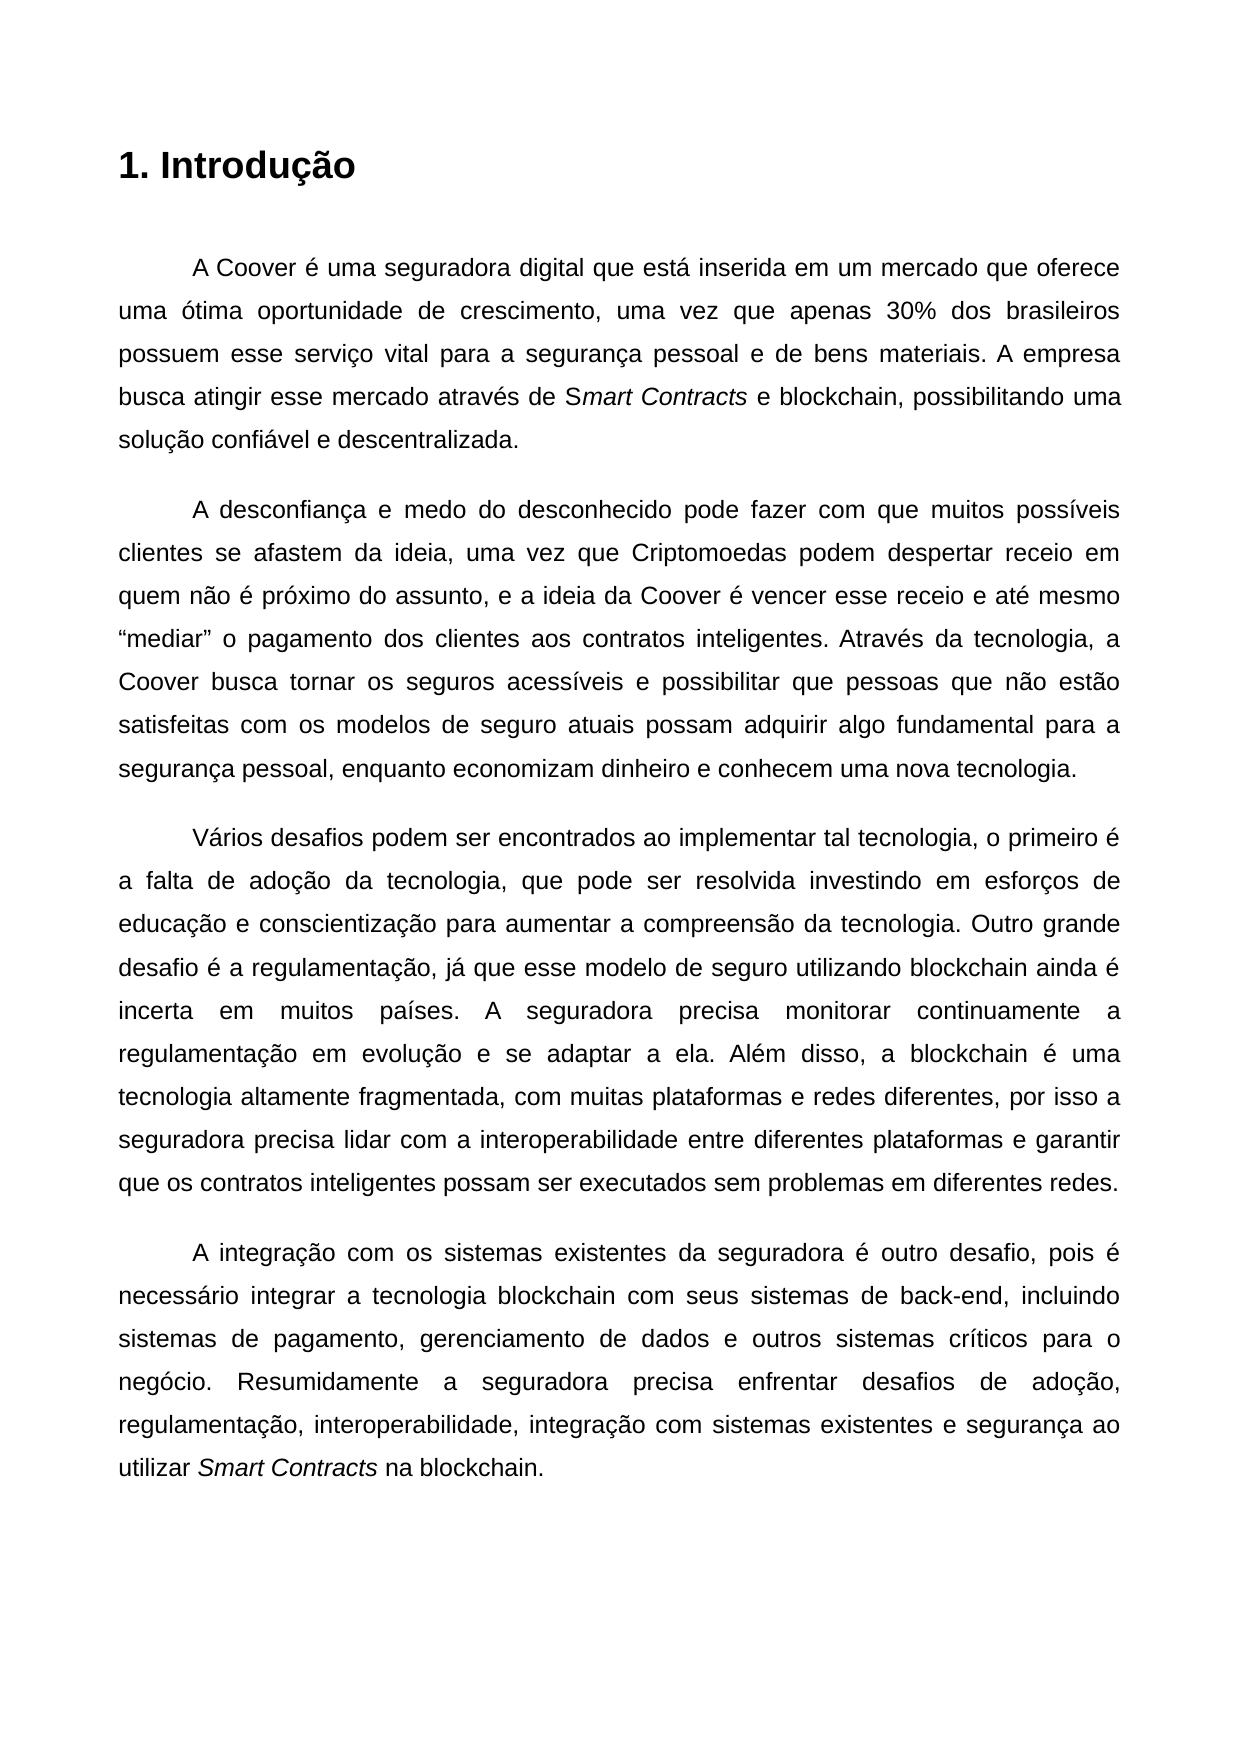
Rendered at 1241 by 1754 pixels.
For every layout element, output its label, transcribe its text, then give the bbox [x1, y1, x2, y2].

text A desconfiança e medo do desconhecido pode fazer com que muitos possíveis clientes se afastem da ideia, uma vez que Criptomoedas podem despertar receio em quem não é próximo do assunto, e a ideia da Coover é vencer esse receio e até mesmo “mediar” o pagamento dos clientes aos contratos inteligentes. Através da tecnologia, a Coover busca tornar os seguros acessíveis e possibilitar que pessoas que não estão satisfeitas com os modelos de seguro atuais possam adquirir algo fundamental para a segurança pessoal, enquanto economizam dinheiro e conhecem uma nova tecnologia. [118, 495, 1122, 782]
text A Coover é uma seguradora digital que está inserida em um mercado que oferece uma ótima oportunidade de crescimento, uma vez que apenas 30% dos brasileiros possuem esse serviço vital para a segurança pessoal e de bens materiais. A empresa busca atingir esse mercado através de Smart Contracts e blockchain, possibilitando uma solução confiável e descentralizada. [118, 253, 1122, 454]
text Vários desafios podem ser encontrados ao implementar tal tecnologia, o primeiro é a falta de adoção da tecnologia, que pode ser resolvida investindo em esforços de educação e conscientização para aumentar a compreensão da tecnologia. Outro grande desafio é a regulamentação, já que esse modelo de seguro utilizando blockchain ainda é incerta em muitos países. A seguradora precisa monitorar continuamente a regulamentação em evolução e se adaptar a ela. Além disso, a blockchain é uma tecnologia altamente fragmentada, com muitas plataformas e redes diferentes, por isso a seguradora precisa lidar com a interoperabilidade entre diferentes plataformas e garantir que os contratos inteligentes possam ser executados sem problemas em diferentes redes. [118, 823, 1122, 1197]
subtitle 1. Introdução [118, 143, 1122, 187]
text A integração com os sistemas existentes da seguradora é outro desafio, pois é necessário integrar a tecnologia blockchain com seus sistemas de back-end, incluindo sistemas de pagamento, gerenciamento de dados e outros sistemas críticos para o negócio. Resumidamente a seguradora precisa enfrentar desafios de adoção, regulamentação, interoperabilidade, integração com sistemas existentes e segurança ao utilizar Smart Contracts na blockchain. [118, 1238, 1122, 1482]
